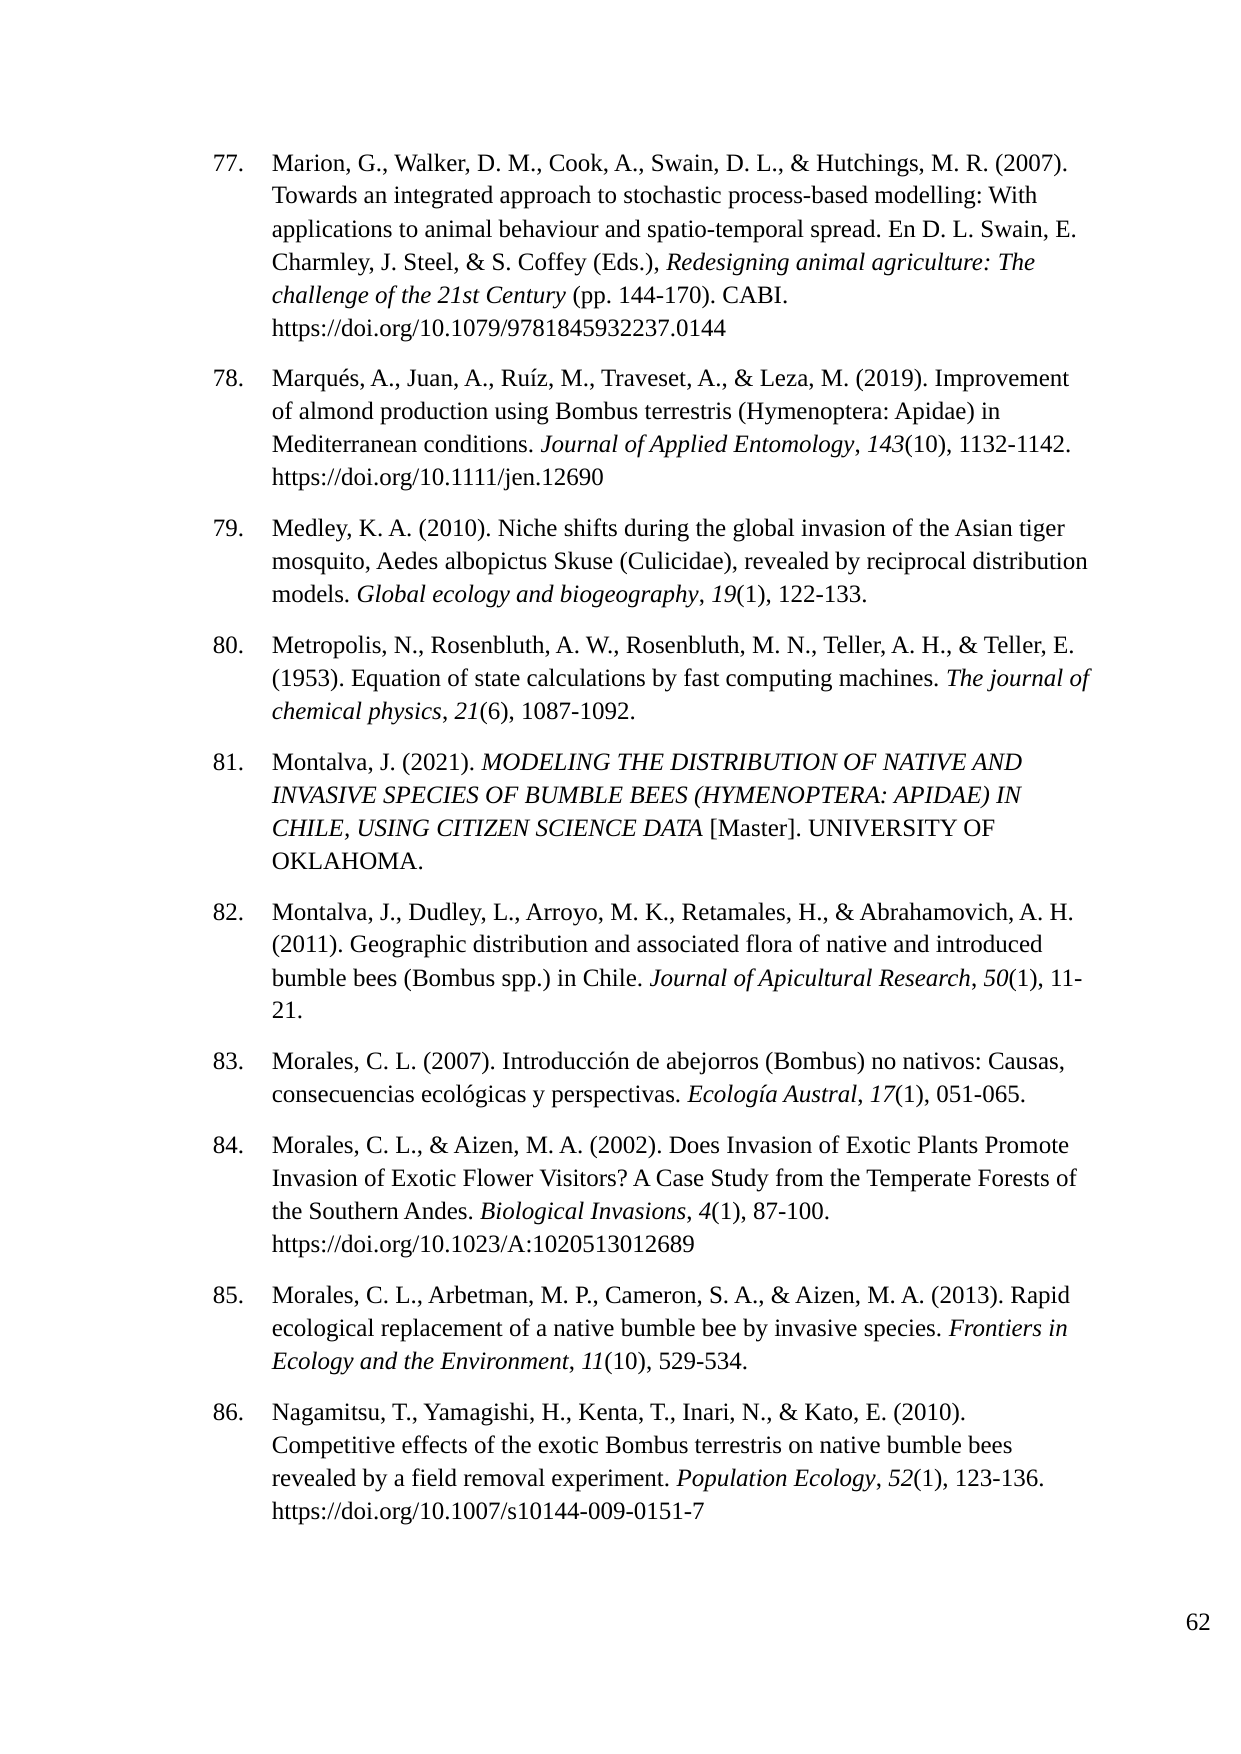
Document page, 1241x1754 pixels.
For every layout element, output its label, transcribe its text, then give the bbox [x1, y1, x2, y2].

list Metropolis, N., Rosenbluth, A. W., Rosenbluth, M. N., Teller, A. H., & Teller, E. (1953). Equation of state calculations by fast computing machines. The journal of chemical physics, 21(6), 1087-1092. [213, 630, 1093, 725]
list Morales, C. L., Arbetman, M. P., Cameron, S. A., & Aizen, M. A. (2013). Rapid ecological replacement of a native bumble bee by invasive species. Frontiers in Ecology and the Environment, 11(10), 529-534. [213, 1280, 1093, 1375]
list Nagamitsu, T., Yamagishi, H., Kenta, T., Inari, N., & Kato, E. (2010). Competitive effects of the exotic Bombus terrestris on native bumble bees revealed by a field removal experiment. Population Ecology, 52(1), 123-136. https://doi.org/10.1007/s10144-009-0151-7 [213, 1397, 1093, 1524]
list Marion, G., Walker, D. M., Cook, A., Swain, D. L., & Hutchings, M. R. (2007). Towards an integrated approach to stochastic process-based modelling: With applications to animal behaviour and spatio-temporal spread. En D. L. Swain, E. Charmley, J. Steel, & S. Coffey (Eds.), Redesigning animal agriculture: The challenge of the 21st Century (pp. 144-170). CABI. https://doi.org/10.1079/9781845932237.0144 [213, 148, 1093, 341]
list Morales, C. L., & Aizen, M. A. (2002). Does Invasion of Exotic Plants Promote Invasion of Exotic Flower Visitors? A Case Study from the Temperate Forests of the Southern Andes. Biological Invasions, 4(1), 87-100. https://doi.org/10.1023/A:1020513012689 [213, 1130, 1093, 1258]
list Montalva, J. (2021). MODELING THE DISTRIBUTION OF NATIVE AND INVASIVE SPECIES OF BUMBLE BEES (HYMENOPTERA: APIDAE) IN CHILE, USING CITIZEN SCIENCE DATA [Master]. UNIVERSITY OF OKLAHOMA. [213, 747, 1093, 874]
list Morales, C. L. (2007). Introducción de abejorros (Bombus) no nativos: Causas, consecuencias ecológicas y perspectivas. Ecología Austral, 17(1), 051-065. [213, 1046, 1093, 1108]
list Medley, K. A. (2010). Niche shifts during the global invasion of the Asian tiger mosquito, Aedes albopictus Skuse (Culicidae), revealed by reciprocal distribution models. Global ecology and biogeography, 19(1), 122-133. [213, 513, 1093, 608]
list Marqués, A., Juan, A., Ruíz, M., Traveset, A., & Leza, M. (2019). Improvement of almond production using Bombus terrestris (Hymenoptera: Apidae) in Mediterranean conditions. Journal of Applied Entomology, 143(10), 1132-1142. https://doi.org/10.1111/jen.12690 [213, 363, 1093, 491]
list Montalva, J., Dudley, L., Arroyo, M. K., Retamales, H., & Abrahamovich, A. H. (2011). Geographic distribution and associated flora of native and introduced bumble bees (Bombus spp.) in Chile. Journal of Apicultural Research, 50(1), 11-21. [213, 897, 1093, 1024]
